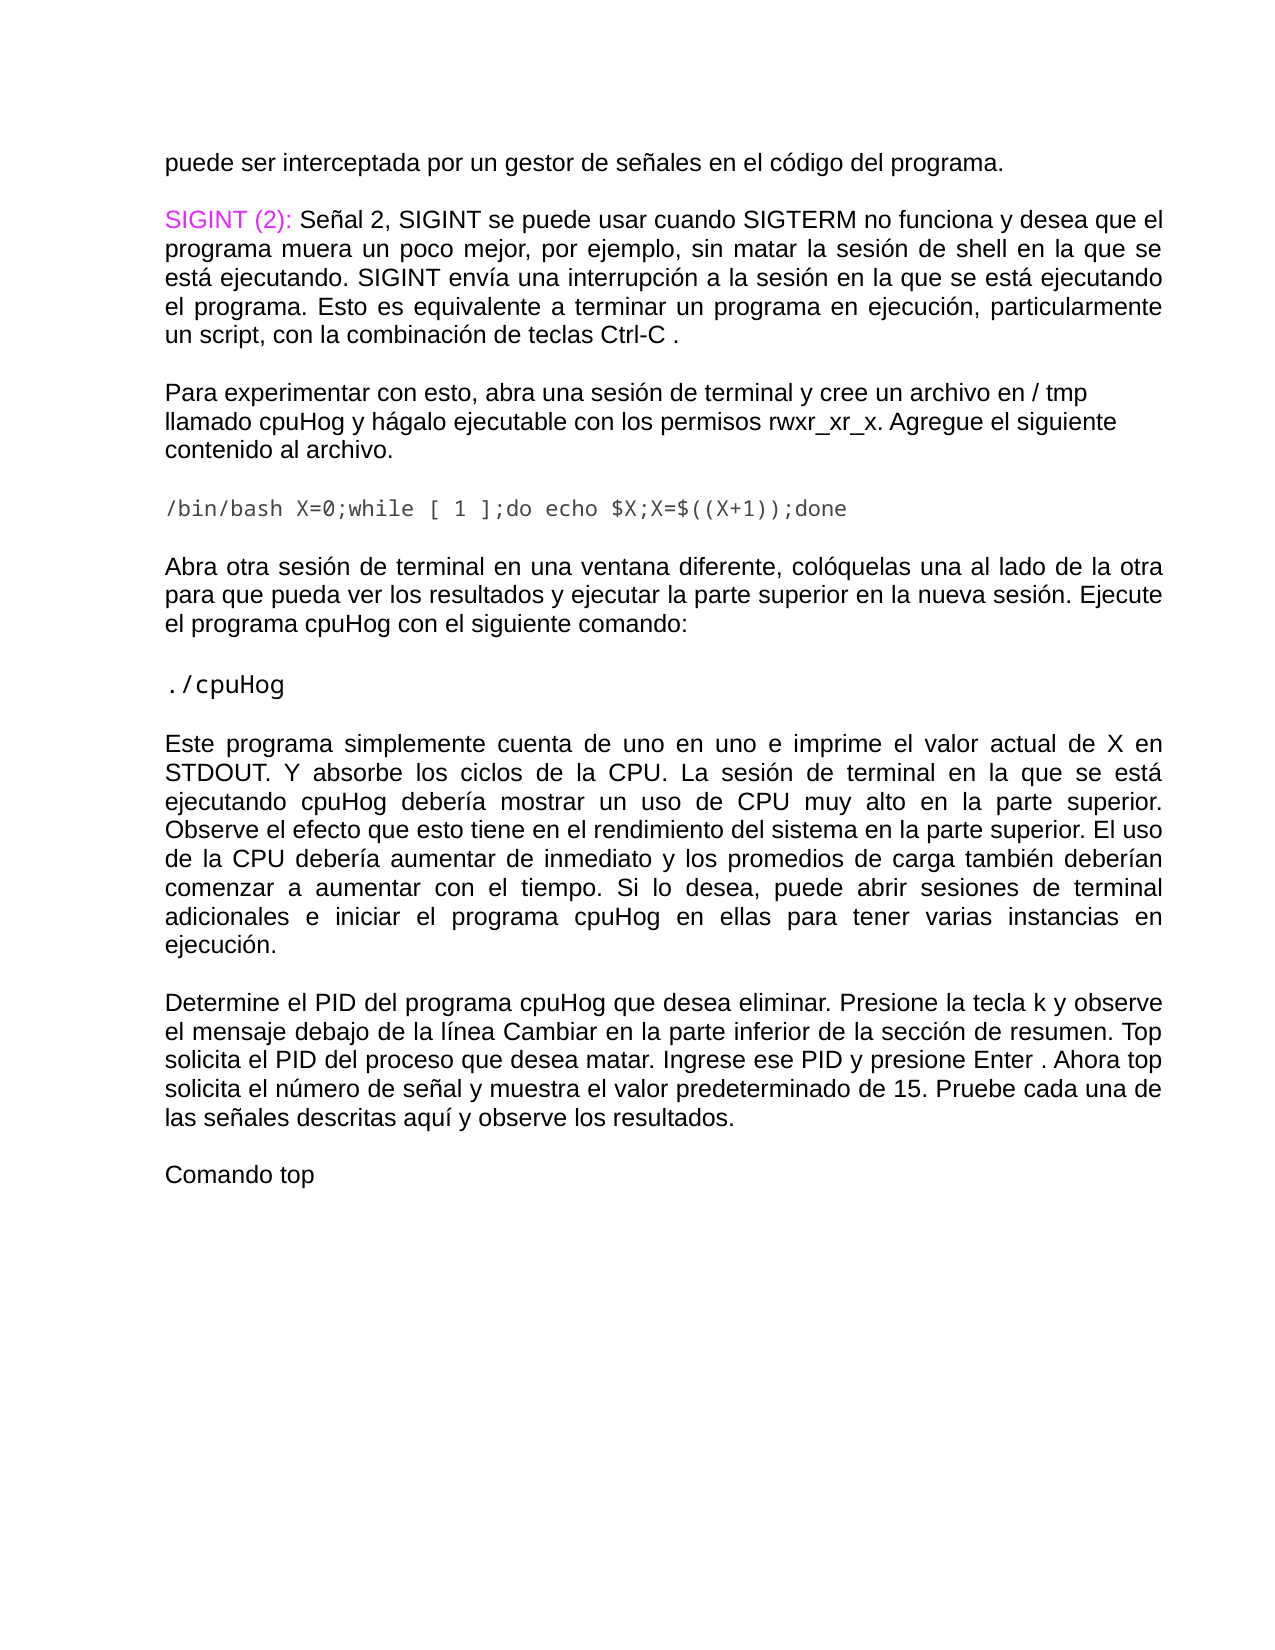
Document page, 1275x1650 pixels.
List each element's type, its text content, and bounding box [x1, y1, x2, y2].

text Determine el PID del programa cpuHog que desea eliminar. Presione la tecla k y observe el mensaje debajo de la línea Cambiar en la parte inferior de la sección de resumen. Top solicita el PID del proceso que desea matar. Ingrese ese PID y presione Enter . Ahora top solicita el número de señal y muestra el valor predeterminado de 15. Pruebe cada una de las señales descritas aquí y observe los resultados. [164, 988, 1164, 1132]
text Para experimentar con esto, abra una sesión de terminal y cree un archivo en / tmp llamado cpuHog y hágalo ejecutable con los permisos rwxr_xr_x. Agregue el siguiente contenido al archivo. [164, 378, 1164, 464]
text /bin/bash X=0;while [ 1 ];do echo $X;X=$((X+1));done [164, 493, 1164, 523]
text puede ser interceptada por un gestor de señales en el código del programa. [164, 148, 1164, 177]
text Comando top [164, 1161, 1164, 1189]
text SIGINT (2): Señal 2, SIGINT se puede usar cuando SIGTERM no funciona y desea que el programa muera un poco mejor, por ejemplo, sin matar la sesión de shell en la que se está ejecutando. SIGINT envía una interrupción a la sesión en la que se está ejecutando el programa. Esto es equivalente a terminar un programa en ejecución, particularmente un script, con la combinación de teclas Ctrl-C . [164, 205, 1164, 349]
text Abra otra sesión de terminal en una ventana diferente, colóquelas una al lado de la otra para que pueda ver los resultados y ejecutar la parte superior en la nueva sesión. Ejecute el programa cpuHog con el siguiente comando: [164, 551, 1164, 638]
text ./cpuHog [164, 666, 1164, 701]
text Este programa simplemente cuenta de uno en uno e imprime el valor actual de X en STDOUT. Y absorbe los ciclos de la CPU. La sesión de terminal en la que se está ejecutando cpuHog debería mostrar un uso de CPU muy alto en la parte superior. Observe el efecto que esto tiene en el rendimiento del sistema en la parte superior. El uso de la CPU debería aumentar de inmediato y los promedios de carga también deberían comenzar a aumentar con el tiempo. Si lo desea, puede abrir sesiones de terminal adicionales e iniciar el programa cpuHog en ellas para tener varias instancias en ejecución. [164, 729, 1164, 959]
